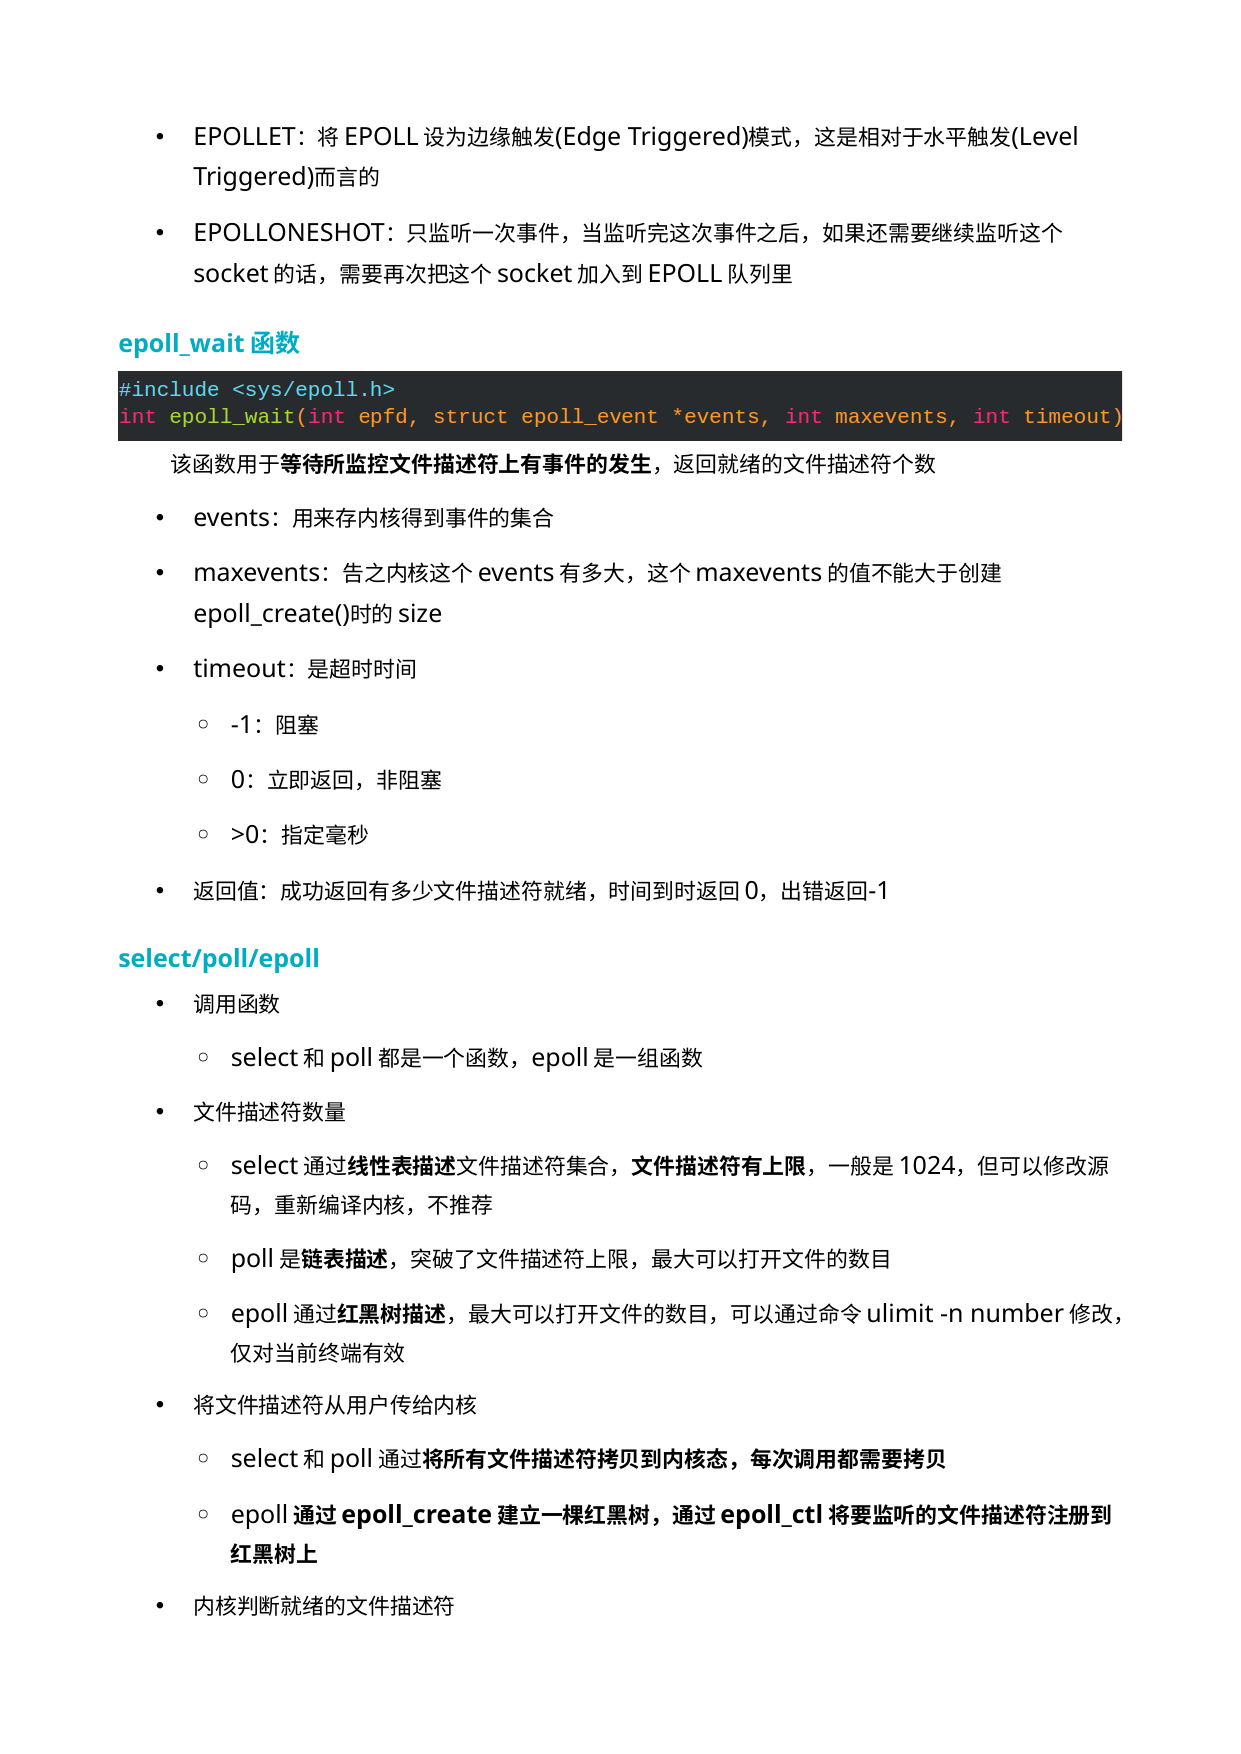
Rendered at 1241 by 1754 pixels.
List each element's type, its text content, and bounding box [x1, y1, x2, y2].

list -1：阻塞 [193, 706, 1122, 740]
list >0：指定毫秒 [193, 817, 1122, 851]
list events：用来存内核得到事件的集合 [156, 499, 1122, 533]
list select通过线性表描述文件描述符集合，文件描述符有上限，一般是1024，但可以修改源码，重新编译内核，不推荐 [193, 1147, 1122, 1219]
subtitle select/poll/epoll [118, 941, 1122, 974]
picture [118, 371, 1123, 441]
list epoll通过epoll_create建立一棵红黑树，通过epoll_ctl将要监听的文件描述符注册到红黑树上 [193, 1496, 1122, 1568]
text 该函数用于等待所监控文件描述符上有事件的发生，返回就绪的文件描述符个数 [118, 441, 1122, 478]
list 文件描述符数量 [156, 1095, 1122, 1127]
list 返回值：成功返回有多少文件描述符就绪，时间到时返回0，出错返回-1 [156, 873, 1122, 907]
list 将文件描述符从用户传给内核 [156, 1388, 1122, 1420]
list select和poll都是一个函数，epoll是一组函数 [193, 1039, 1122, 1074]
list 内核判断就绪的文件描述符 [156, 1589, 1122, 1621]
list select和poll通过将所有文件描述符拷贝到内核态，每次调用都需要拷贝 [193, 1441, 1122, 1475]
subtitle epoll_wait函数 [118, 323, 1122, 359]
list timeout：是超时时间 [156, 651, 1122, 685]
list 0：立即返回，非阻塞 [193, 762, 1122, 796]
list 调用函数 [156, 987, 1122, 1019]
list EPOLLONESHOT：只监听一次事件，当监听完这次事件之后，如果还需要继续监听这个socket的话，需要再次把这个socket加入到EPOLL队列里 [156, 214, 1122, 289]
list maxevents：告之内核这个events有多大，这个maxevents的值不能大于创建epoll_create()时的size [156, 555, 1122, 629]
list EPOLLET：将EPOLL设为边缘触发(Edge Triggered)模式，这是相对于水平触发(Level Triggered)而言的 [156, 118, 1122, 193]
list poll是链表描述，突破了文件描述符上限，最大可以打开文件的数目 [193, 1240, 1122, 1274]
list epoll通过红黑树描述，最大可以打开文件的数目，可以通过命令ulimit -n number修改，仅对当前终端有效 [193, 1296, 1122, 1368]
